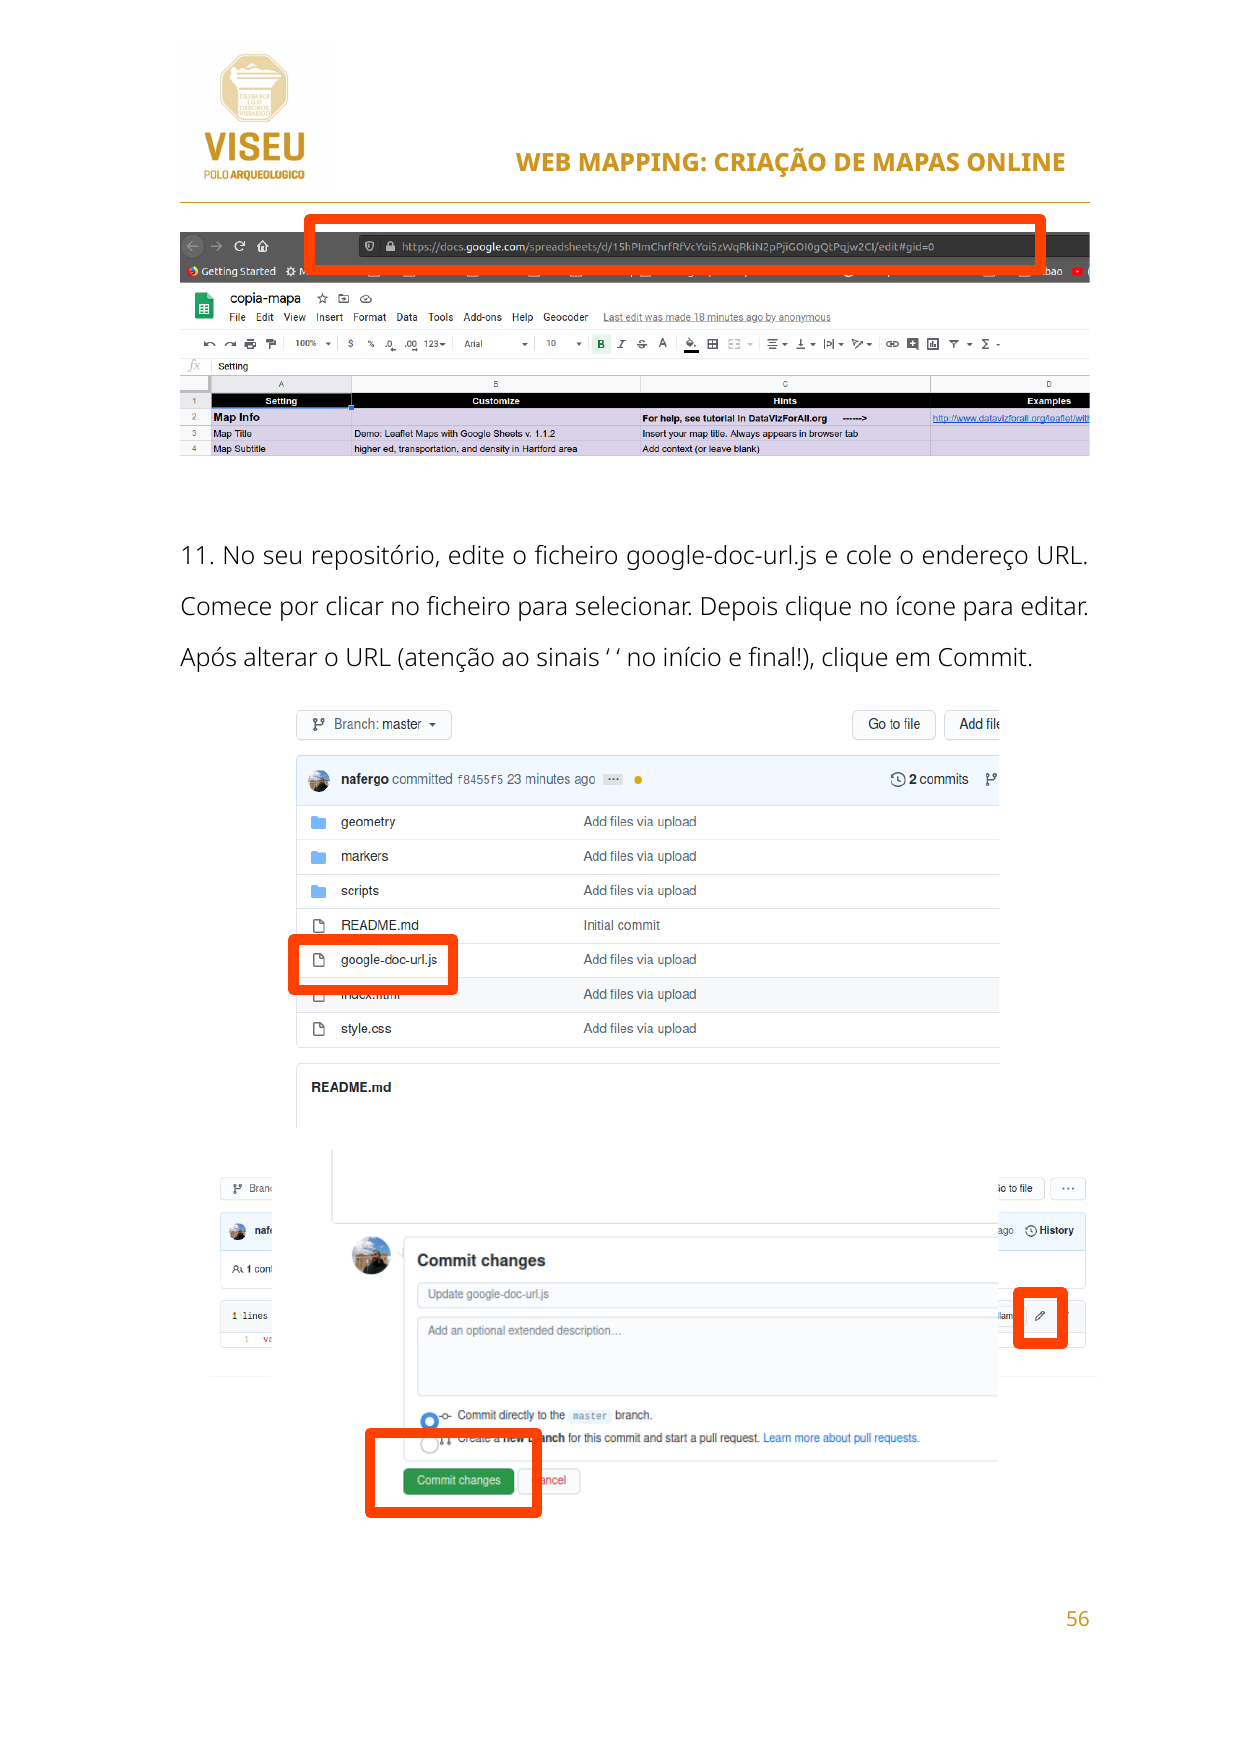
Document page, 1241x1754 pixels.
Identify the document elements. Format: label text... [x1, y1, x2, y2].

picture [202, 1150, 1112, 1509]
picture [180, 232, 1090, 456]
picture [270, 689, 1000, 1128]
text 11. No seu repositório, edite o ficheiro google-doc-url.js e cole o endereço URL. Comece por clicar no ficheiro para selecionar. Depois clique no ícone para editar. Após alterar o URL (atenção ao sinais ‘ ‘ no início e final!), clique em Commit. [180, 538, 1090, 674]
picture [375, 1438, 532, 1507]
picture [315, 232, 1035, 265]
